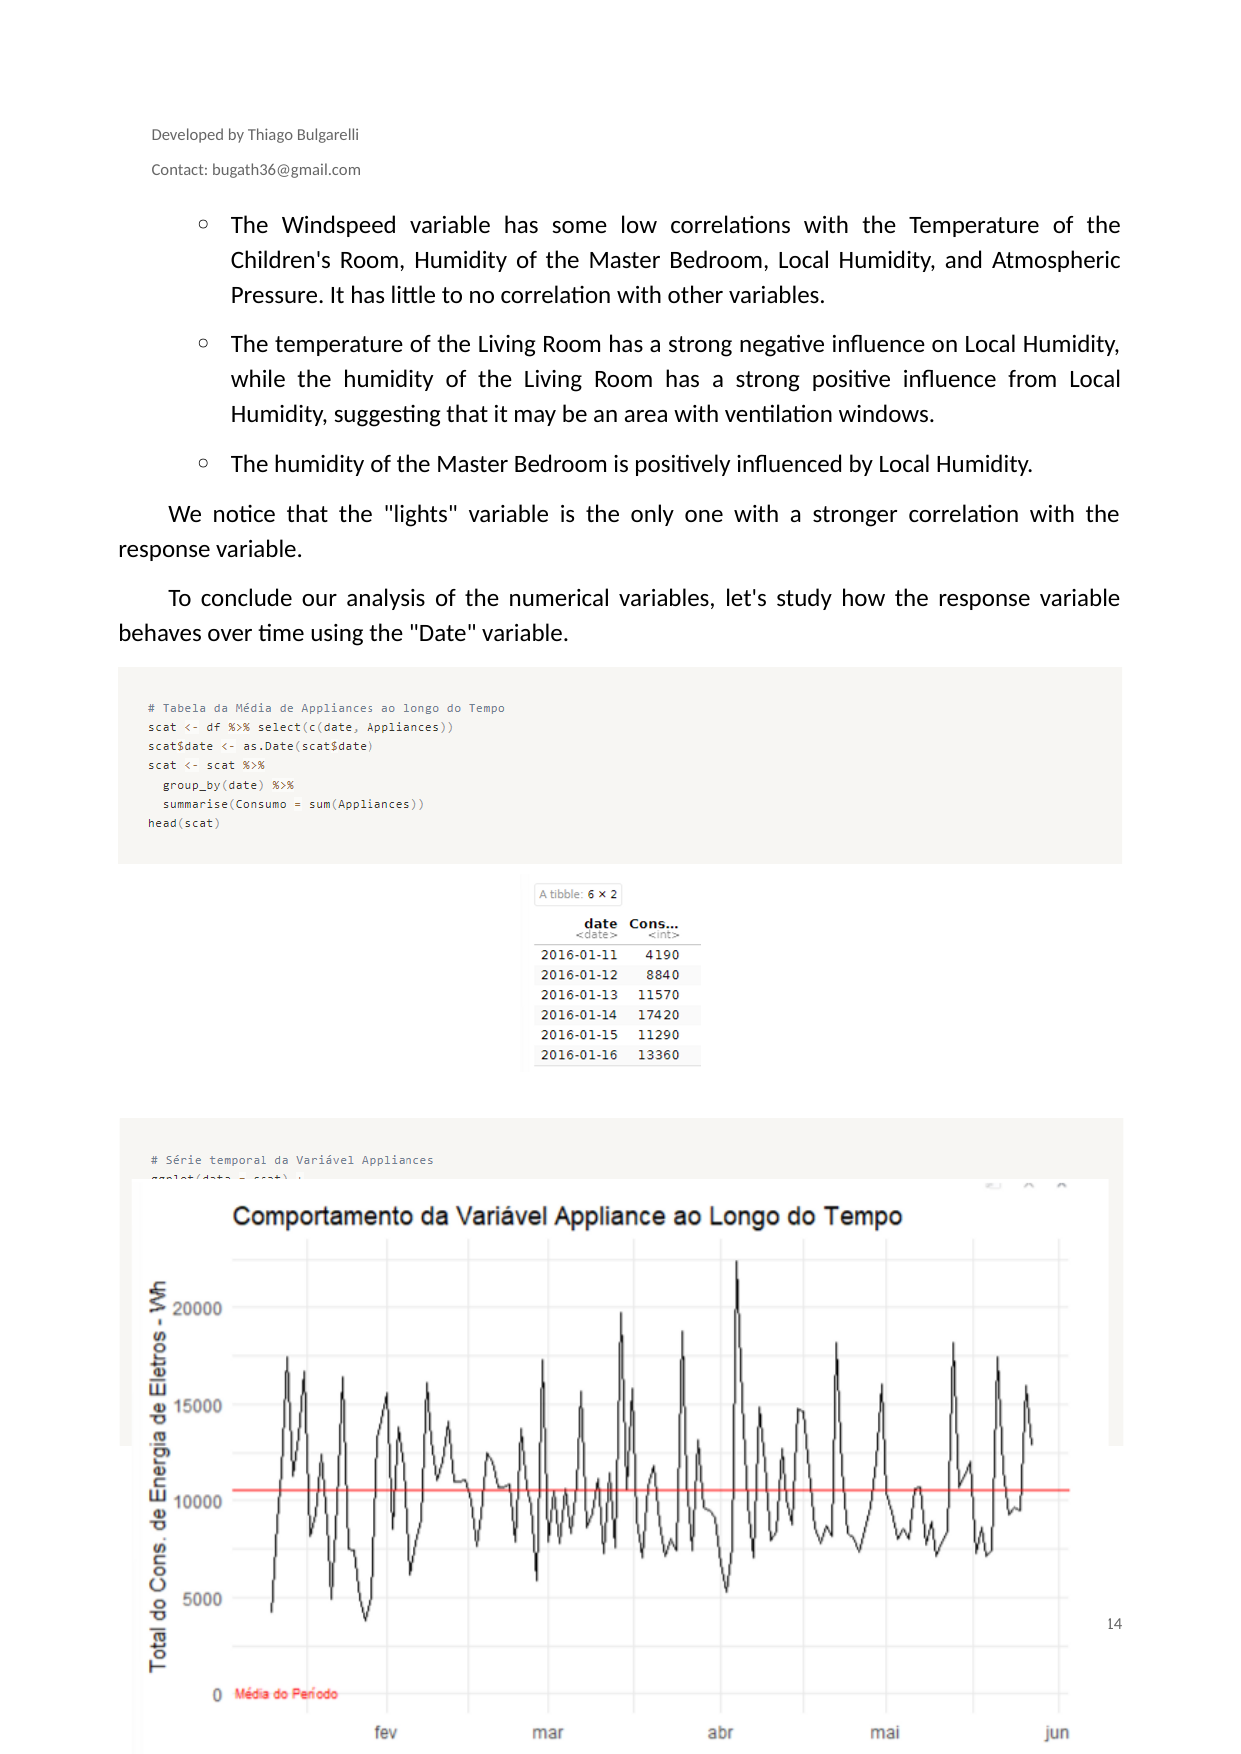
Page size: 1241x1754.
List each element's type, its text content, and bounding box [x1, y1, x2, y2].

list The humidity of the Master Bedroom is positively influenced by Local Humidity. [193, 448, 1122, 479]
picture [118, 667, 1123, 864]
list The Windspeed variable has some low correlations with the Temperature of the Children's Room, Humidity of the Master Bedroom, Local Humidity, and Atmospheric Pressure. It has little to no correlation with other variables. [193, 209, 1122, 309]
text To conclude our analysis of the numerical variables, let's study how the response variable behaves over time using the "Date" variable. [118, 582, 1122, 648]
text We notice that the "lights" variable is the only one with a stronger correlation with the response variable. [118, 498, 1122, 563]
picture [119, 1118, 1124, 1754]
list The temperature of the Living Room has a strong negative influence on Local Humidity, while the humidity of the Living Room has a strong positive influence from Local Humidity, suggesting that it may be an area with ventilation windows. [193, 329, 1122, 429]
